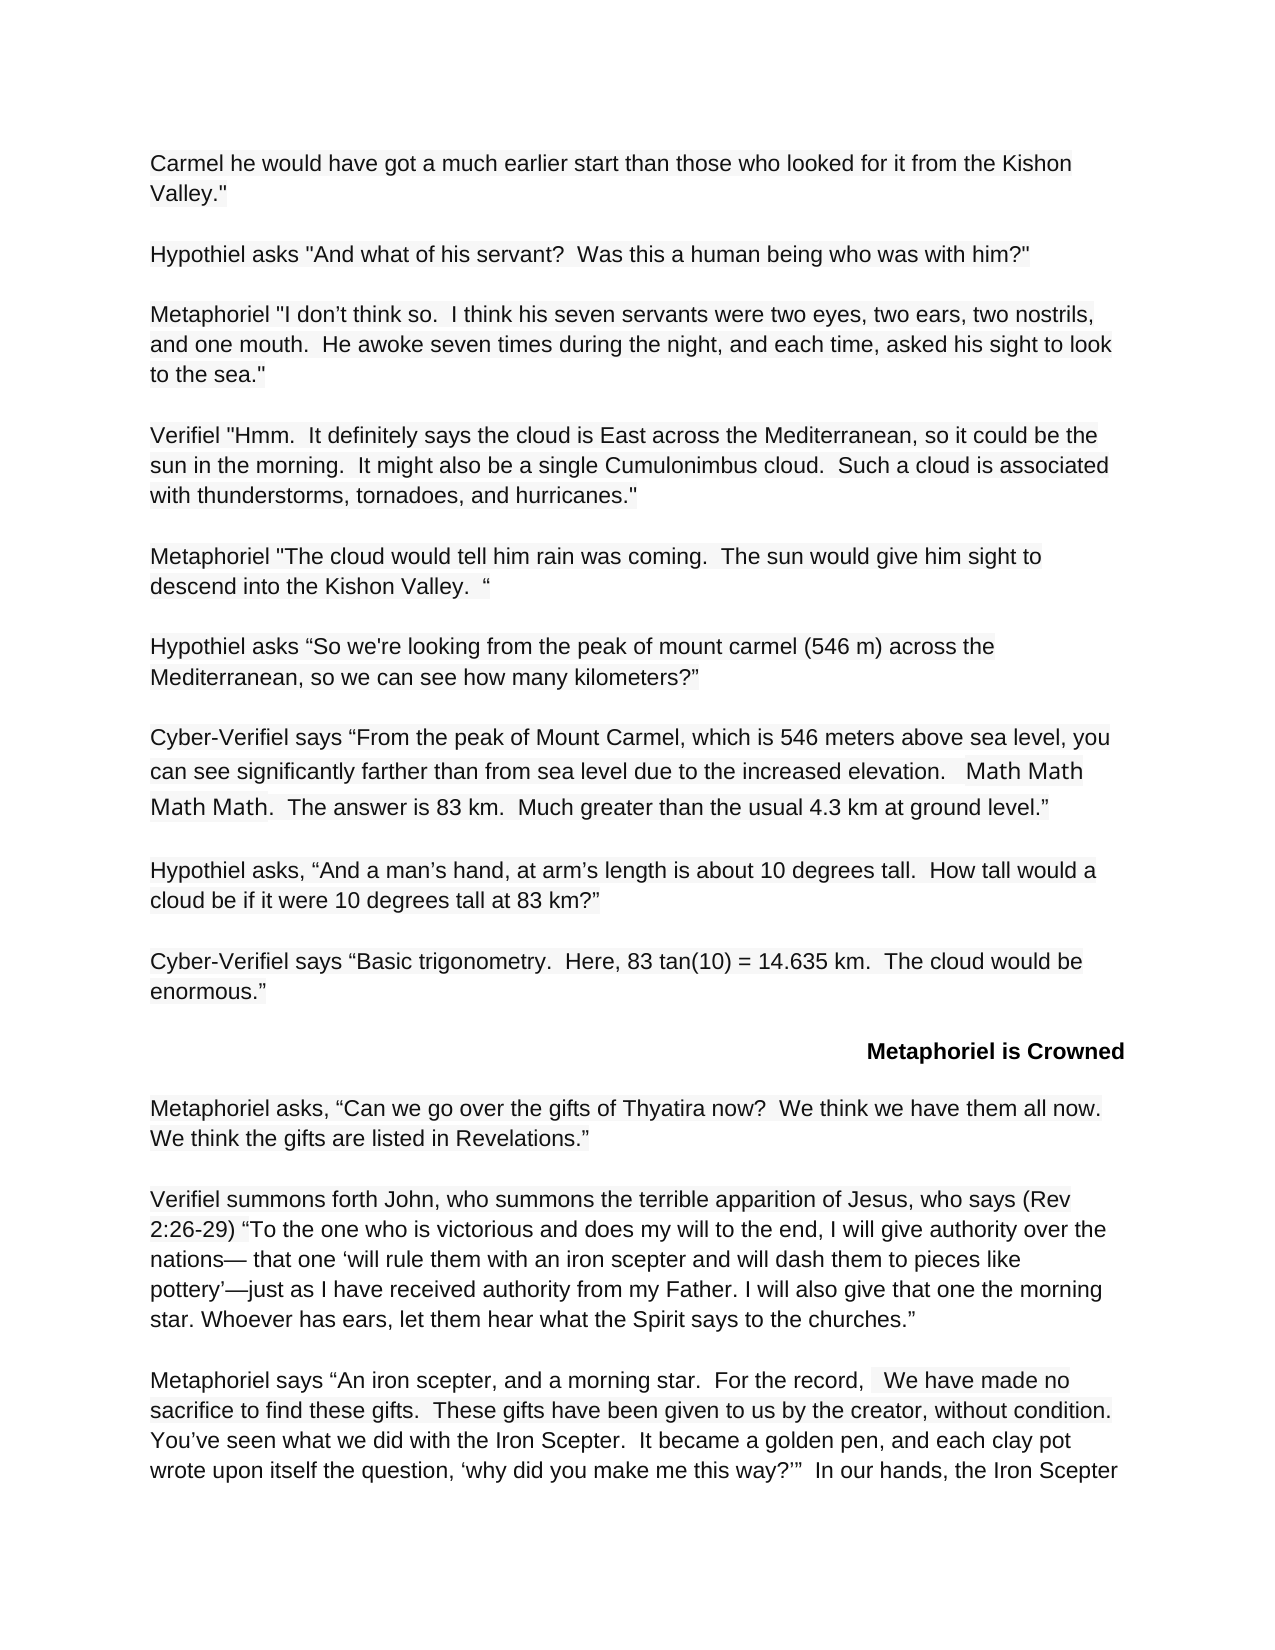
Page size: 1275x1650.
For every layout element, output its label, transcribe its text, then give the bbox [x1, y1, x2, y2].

text Hypothiel asks, “And a man’s hand, at arm’s length is about 10 degrees tall. How tall would a cloud be if it were 10 degrees tall at 83 km?” [150, 857, 1125, 914]
text Hypothiel asks “So we're looking from the peak of mount carmel (546 m) across the Mediterranean, so we can see how many kilometers?” [150, 633, 1125, 690]
text Metaphoriel "The cloud would tell him rain was coming. The sun would give him sight to descend into the Kishon Valley. “ [150, 543, 1125, 599]
text Cyber-Verifiel says “Basic trigonometry. Here, 83 tan(10) = 14.635 km. The cloud would be enormous.” [150, 948, 1125, 1004]
text Hypothiel asks "And what of his servant? Was this a human being who was with him?" [150, 241, 1125, 267]
text Carmel he would have got a much earlier start than those who looked for it from the Kishon Valley." [150, 150, 1125, 207]
subtitle Metaphoriel is Crowned [150, 1038, 1125, 1065]
text Metaphoriel "I don’t think so. I think his seven servants were two eyes, two ears, two nostrils, and one mouth. He awoke seven times during the night, and each time, asked his sight to look to the sea." [150, 301, 1125, 388]
text Cyber-Verifiel says “From the peak of Mount Carmel, which is 546 meters above sea level, you can see significantly farther than from sea level due to the increased elevation. Math Math Math Math. The answer is 83 km. Much greater than the usual 4.3 km at ground level.” [150, 724, 1125, 822]
text Metaphoriel asks, “Can we go over the gifts of Thyatira now? We think we have them all now. We think the gifts are listed in Revelations.” [150, 1095, 1125, 1151]
text Verifiel "Hmm. It definitely says the cloud is East across the Mediterranean, so it could be the sun in the morning. It might also be a single Cumulonimbus cloud. Such a cloud is associated with thunderstorms, tornadoes, and hurricanes." [150, 422, 1125, 509]
text Metaphoriel says “An iron scepter, and a morning star. For the record, We have made no sacrifice to find these gifts. These gifts have been given to us by the creator, without condition. You’ve seen what we did with the Iron Scepter. It became a golden pen, and each clay pot wrote upon itself the question, ‘why did you make me this way?’” In our hands, the Iron Scepter [150, 1367, 1125, 1484]
text Verifiel summons forth John, who summons the terrible apparition of Jesus, who says (Rev 2:26-29) “To the one who is victorious and does my will to the end, I will give authority over the nations— that one ‘will rule them with an iron scepter and will dash them to pieces like pottery’—just as I have received authority from my Father. I will also give that one the morning star. Whoever has ears, let them hear what the Spirit says to the churches.” [150, 1186, 1125, 1333]
